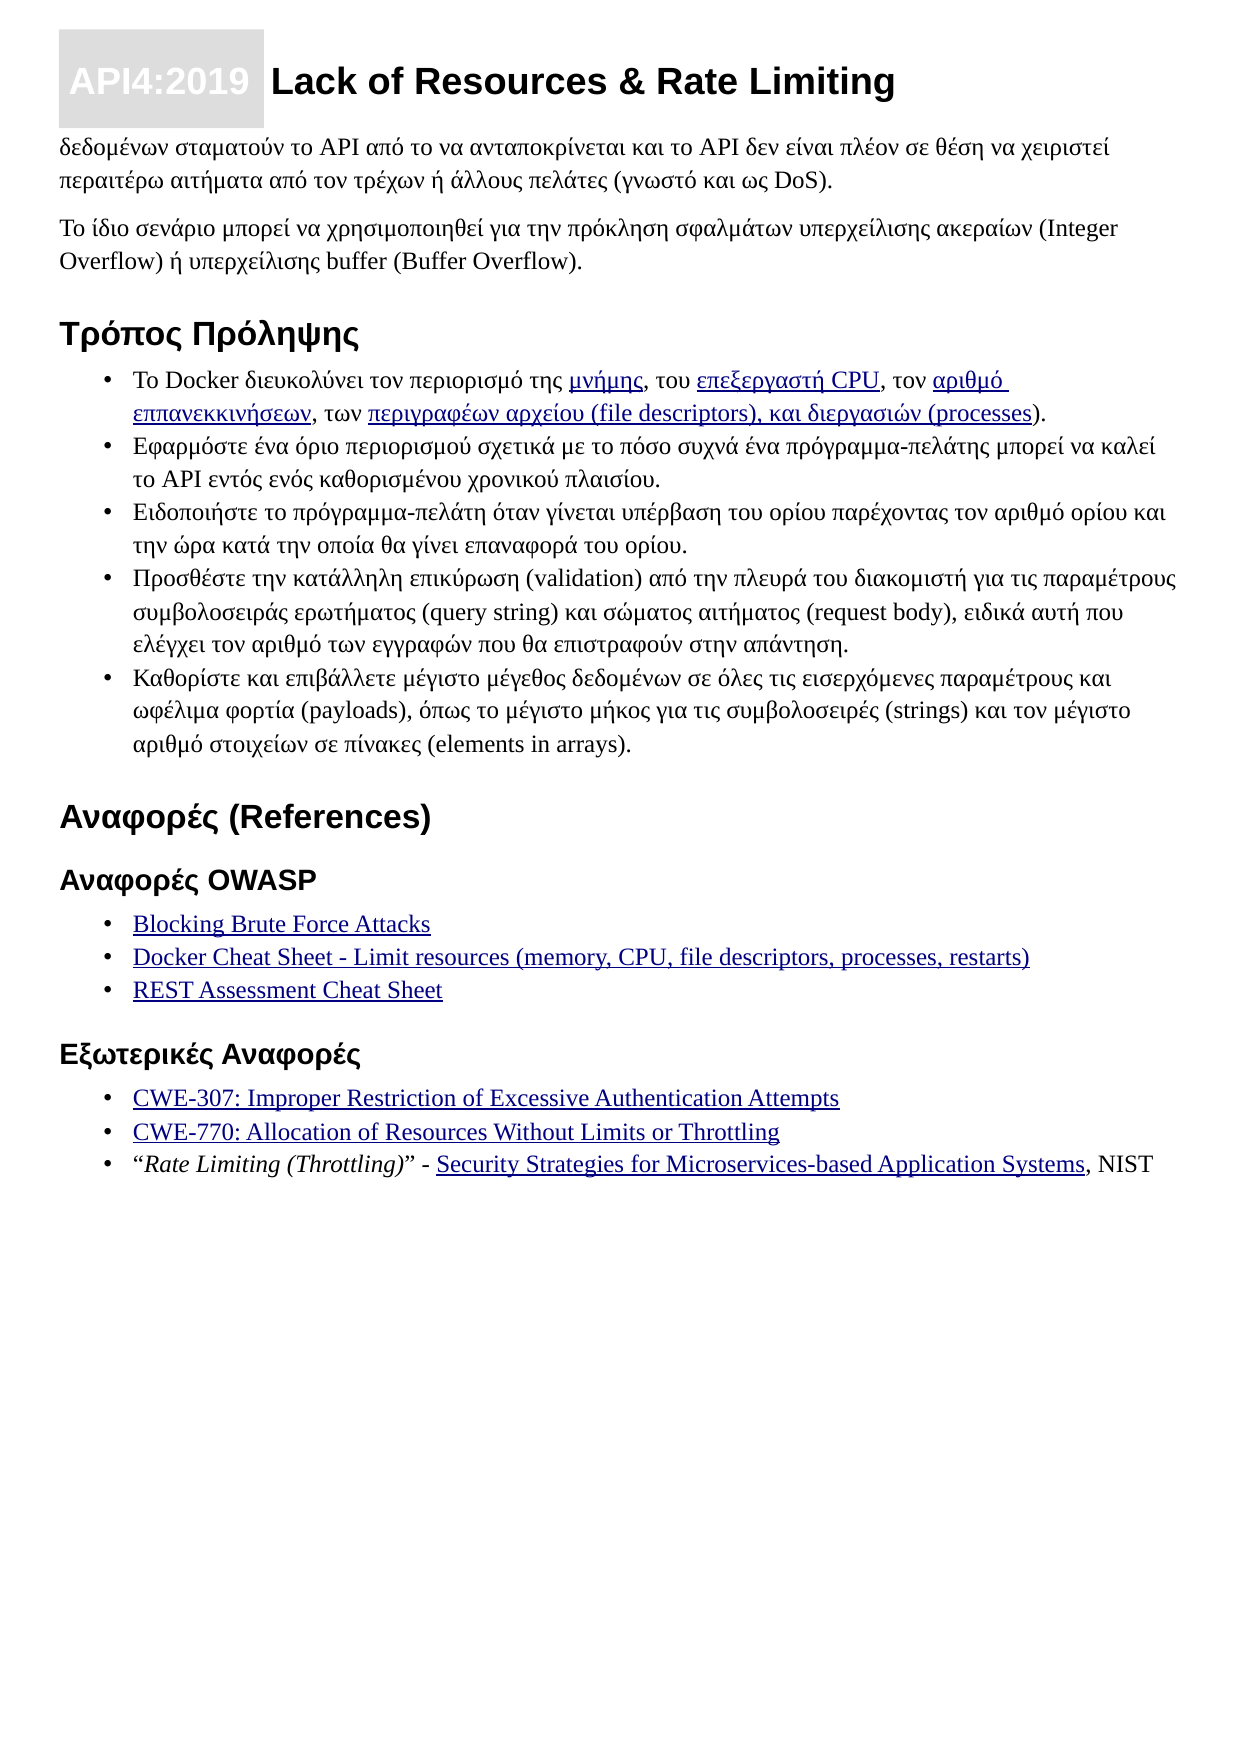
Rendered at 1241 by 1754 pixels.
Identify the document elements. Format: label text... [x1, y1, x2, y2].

list Ειδοποιήστε το πρόγραμμα-πελάτη όταν γίνεται υπέρβαση του ορίου παρέχοντας τον αριθμό ορίου και την ώρα κατά την οποία θα γίνει επαναφορά του ορίου. [103, 497, 1181, 559]
subtitle Εξωτερικές Αναφορές [59, 1037, 1181, 1071]
subtitle Αναφορές OWASP [59, 863, 1181, 897]
list Εφαρμόστε ένα όριο περιορισμού σχετικά με το πόσο συχνά ένα πρόγραμμα-πελάτης μπορεί να καλεί το API εντός ενός καθορισμένου χρονικού πλαισίου. [103, 431, 1181, 493]
list Blocking Brute Force Attacks [103, 909, 1181, 938]
subtitle Αναφορές (References) [59, 797, 1181, 836]
list “Rate Limiting (Throttling)” - Security Strategies for Microservices-based Application Systems, NIST [103, 1149, 1181, 1178]
list CWE-307: Improper Restriction of Excessive Authentication Attempts [103, 1083, 1181, 1112]
list CWE-770: Allocation of Resources Without Limits or Throttling [103, 1117, 1181, 1145]
list REST Assessment Cheat Sheet [103, 975, 1181, 1004]
subtitle Τρόπος Πρόληψης [59, 314, 1181, 353]
list Docker Cheat Sheet - Limit resources (memory, CPU, file descriptors, processes, restarts) [103, 942, 1181, 971]
list Προσθέστε την κατάλληλη επικύρωση (validation) από την πλευρά του διακομιστή για τις παραμέτρους συμβολοσειράς ερωτήματος (query string) και σώματος αιτήματος (request body), ειδικά αυτή που ελέγχει τον αριθμό των εγγραφών που θα επιστραφούν στην απάντηση. [103, 563, 1181, 658]
text Το ίδιο σενάριο μπορεί να χρησιμοποιηθεί για την πρόκληση σφαλμάτων υπερχείλισης ακεραίων (Integer Overflow) ή υπερχείλισης buffer (Buffer Overflow). [59, 213, 1181, 274]
list Καθορίστε και επιβάλλετε μέγιστο μέγεθος δεδομένων σε όλες τις εισερχόμενες παραμέτρους και ωφέλιμα φορτία (payloads), όπως το μέγιστο μήκος για τις συμβολοσειρές (strings) και τον μέγιστο αριθμό στοιχείων σε πίνακες (elements in arrays). [103, 663, 1181, 757]
text δεδομένων σταματούν το API από το να ανταποκρίνεται και το API δεν είναι πλέον σε θέση να χειριστεί περαιτέρω αιτήματα από τον τρέχων ή άλλους πελάτες (γνωστό και ως DoS). [59, 132, 1181, 194]
list Το Docker διευκολύνει τον περιορισμό της μνήμης, του επεξεργαστή CPU, τον αριθμό εππανεκκινήσεων, των περιγραφέων αρχείου (file descriptors), και διεργασιών (processes). [103, 365, 1181, 427]
